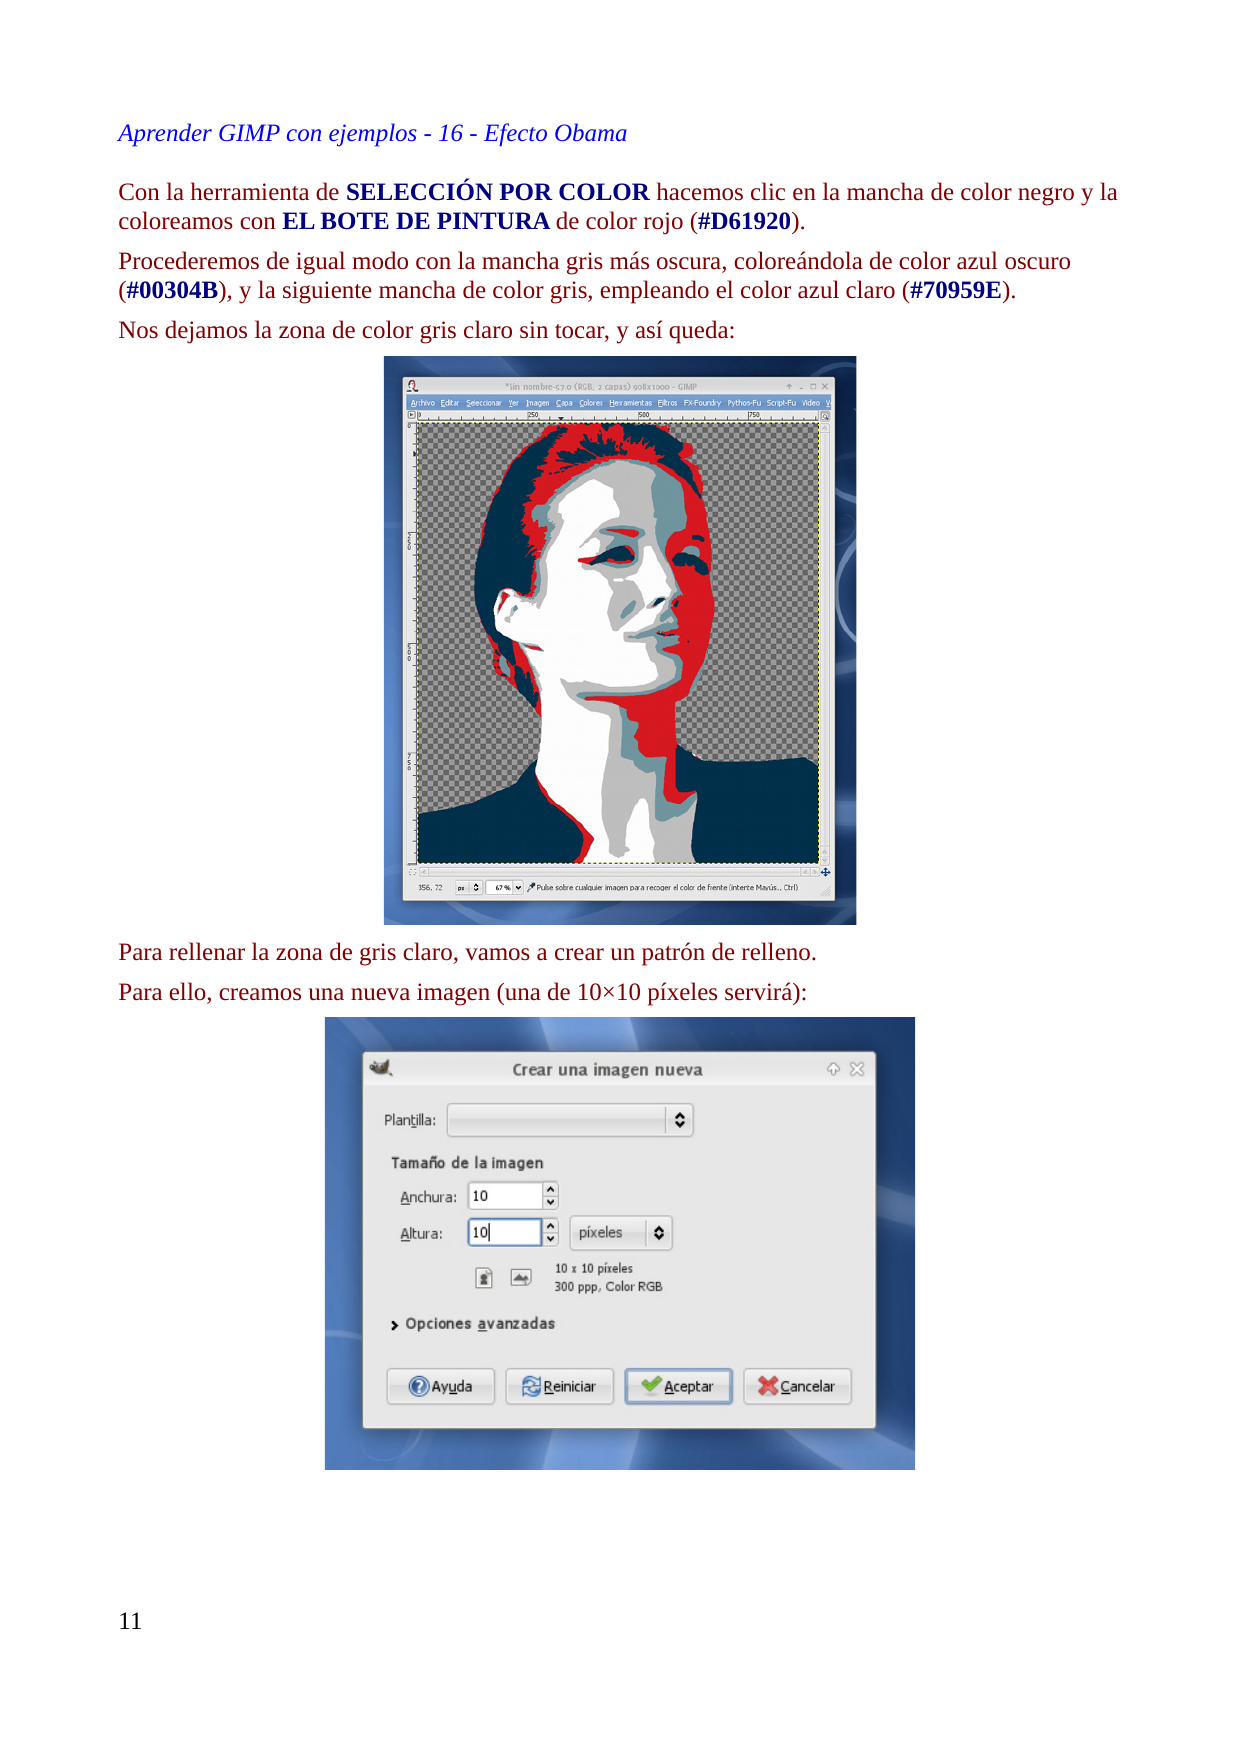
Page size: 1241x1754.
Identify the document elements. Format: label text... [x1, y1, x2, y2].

text Nos dejamos la zona de color gris claro sin tocar, y así queda: [118, 316, 1122, 344]
picture [324, 1017, 916, 1470]
text Procederemos de igual modo con la mancha gris más oscura, coloreándola de color azul oscuro (#00304B), y la siguiente mancha de color gris, empleando el color azul claro (#70959E). [118, 246, 1122, 304]
text Con la herramienta de SELECCIÓN POR COLOR hacemos clic en la mancha de color negro y la coloreamos con EL BOTE DE PINTURA de color rojo (#D61920). [118, 177, 1122, 234]
text Para ello, creamos una nueva imagen (una de 10×10 píxeles servirá): [118, 977, 1122, 1006]
picture [383, 356, 857, 925]
text Para rellenar la zona de gris claro, vamos a crear un patrón de relleno. [118, 937, 1122, 965]
